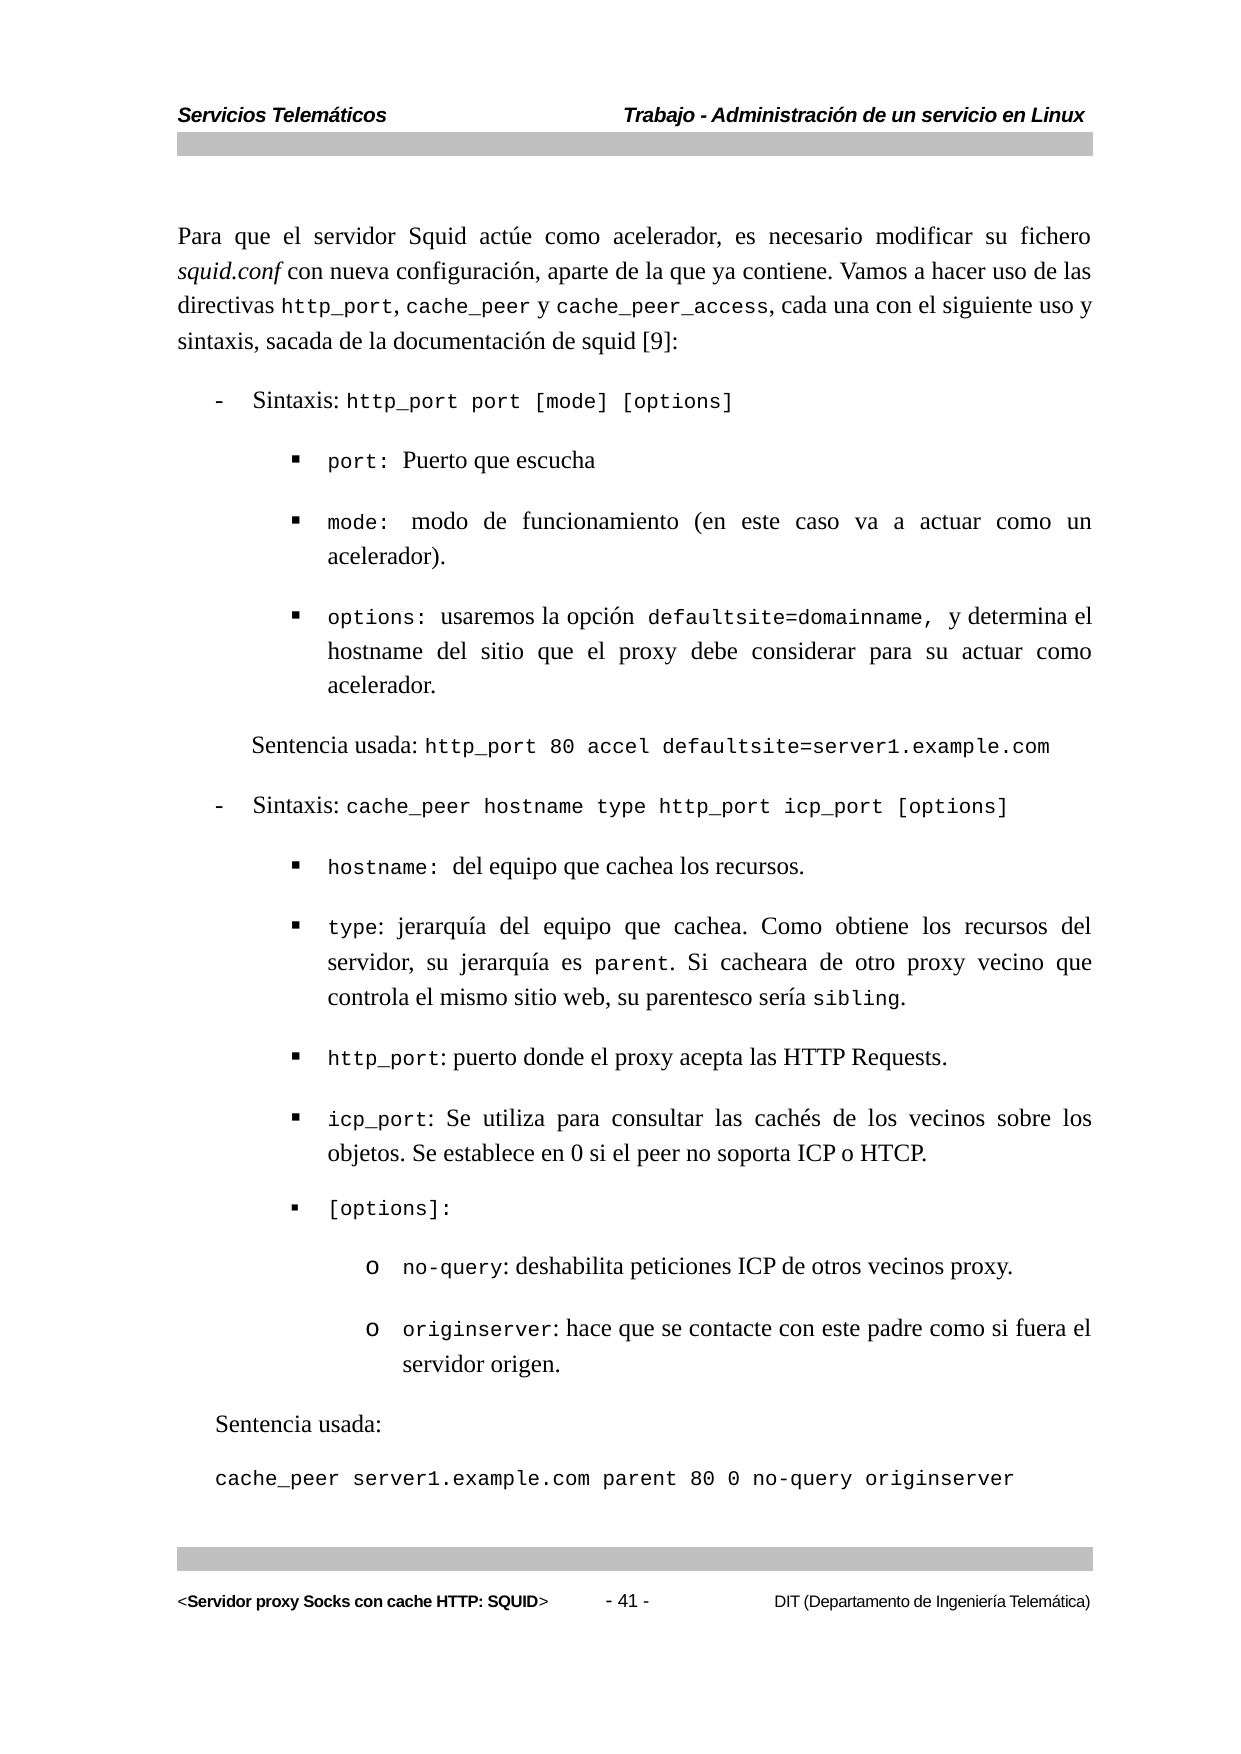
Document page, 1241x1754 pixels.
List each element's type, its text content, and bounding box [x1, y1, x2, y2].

text Sentencia usada: [215, 1409, 1093, 1438]
list no-query: deshabilita peticiones ICP de otros vecinos proxy. [365, 1251, 1093, 1282]
list Sintaxis: http_port port [mode] [options] [215, 385, 1093, 415]
list port: Puerto que escucha [290, 446, 1093, 475]
list type: jerarquía del equipo que cachea. Como obtiene los recursos del servidor, su jerarquía es parent. Si cacheara de otro proxy vecino que controla el mismo sitio web, su parentesco sería sibling. [290, 911, 1093, 1012]
list Sintaxis: cache_peer hostname type http_port icp_port [options] [215, 791, 1093, 820]
list http_port: puerto donde el proxy acepta las HTTP Requests. [290, 1042, 1093, 1072]
text cache_peer server1.example.com parent 80 0 no-query originserver [215, 1468, 1093, 1492]
list hostname: del equipo que cachea los recursos. [290, 851, 1093, 881]
list mode: modo de funcionamiento (en este caso va a actuar como un acelerador). [290, 506, 1093, 570]
list options: usaremos la opción defaultsite=domainname, y determina el hostname del sitio que el proxy debe considerar para su actuar como acelerador. [290, 601, 1093, 699]
text Sentencia usada: http_port 80 accel defaultsite=server1.example.com [251, 730, 1093, 760]
list icp_port: Se utiliza para consultar las cachés de los vecinos sobre los objetos. Se establece en 0 si el peer no soporta ICP o HTCP. [290, 1103, 1093, 1167]
list originserver: hace que se contacte con este padre como si fuera el servidor origen. [365, 1313, 1093, 1378]
list [options]: [290, 1198, 1093, 1221]
text Para que el servidor Squid actúe como acelerador, es necesario modificar su fichero squid.conf con nueva configuración, aparte de la que ya contiene. Vamos a hacer uso de las directivas http_port, cache_peer y cache_peer_access, cada una con el siguiente uso y sintaxis, sacada de la documentación de squid [9]: [177, 221, 1093, 354]
